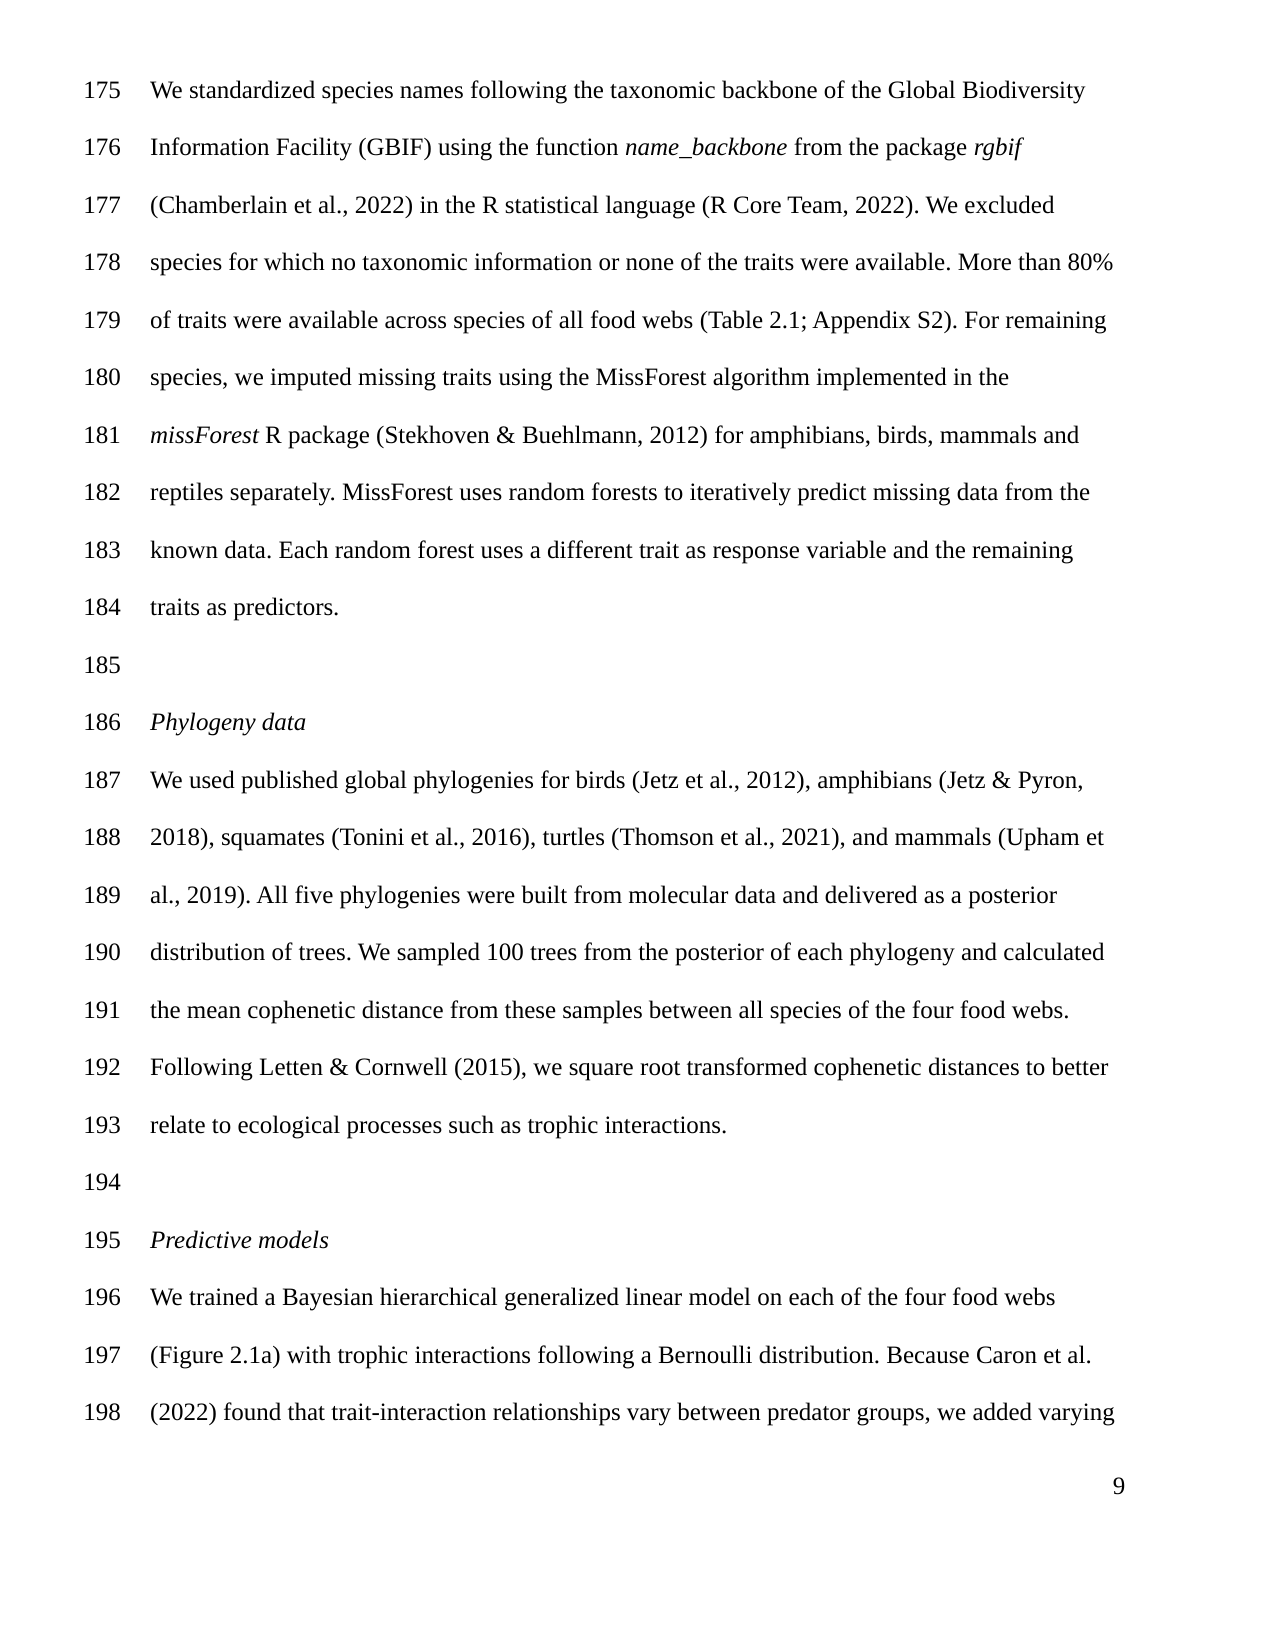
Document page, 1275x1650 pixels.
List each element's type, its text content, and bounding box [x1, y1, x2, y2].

text We trained a Bayesian hierarchical generalized linear model on each of the four food webs (Figure 2.1a) with trophic interactions following a Bernoulli distribution. Because Caron et al. (2022) found that trait-interaction relationships vary between predator groups, we added varying [150, 1282, 1125, 1426]
text We used published global phylogenies for birds (Jetz et al., 2012), amphibians (Jetz & Pyron, 2018), squamates (Tonini et al., 2016), turtles (Thomson et al., 2021), and mammals (Upham et al., 2019). All five phylogenies were built from molecular data and delivered as a posterior distribution of trees. We sampled 100 trees from the posterior of each phylogeny and calculated the mean cophenetic distance from these samples between all species of the four food webs. Following Letten & Cornwell (2015), we square root transformed cophenetic distances to better relate to ecological processes such as trophic interactions. [150, 765, 1125, 1139]
text Phylogeny data [150, 707, 1125, 736]
text We standardized species names following the taxonomic backbone of the Global Biodiversity Information Facility (GBIF) using the function name_backbone from the package rgbif (Chamberlain et al., 2022) in the R statistical language (R Core Team, 2022). We excluded species for which no taxonomic information or none of the traits were available. More than 80% of traits were available across species of all food webs (Table 2.1; Appendix S2). For remaining species, we imputed missing traits using the MissForest algorithm implemented in the missForest R package (Stekhoven & Buehlmann, 2012) for amphibians, birds, mammals and reptiles separately. MissForest uses random forests to iteratively predict missing data from the known data. Each random forest uses a different trait as response variable and the remaining traits as predictors. [150, 75, 1125, 621]
text Predictive models [150, 1225, 1125, 1254]
